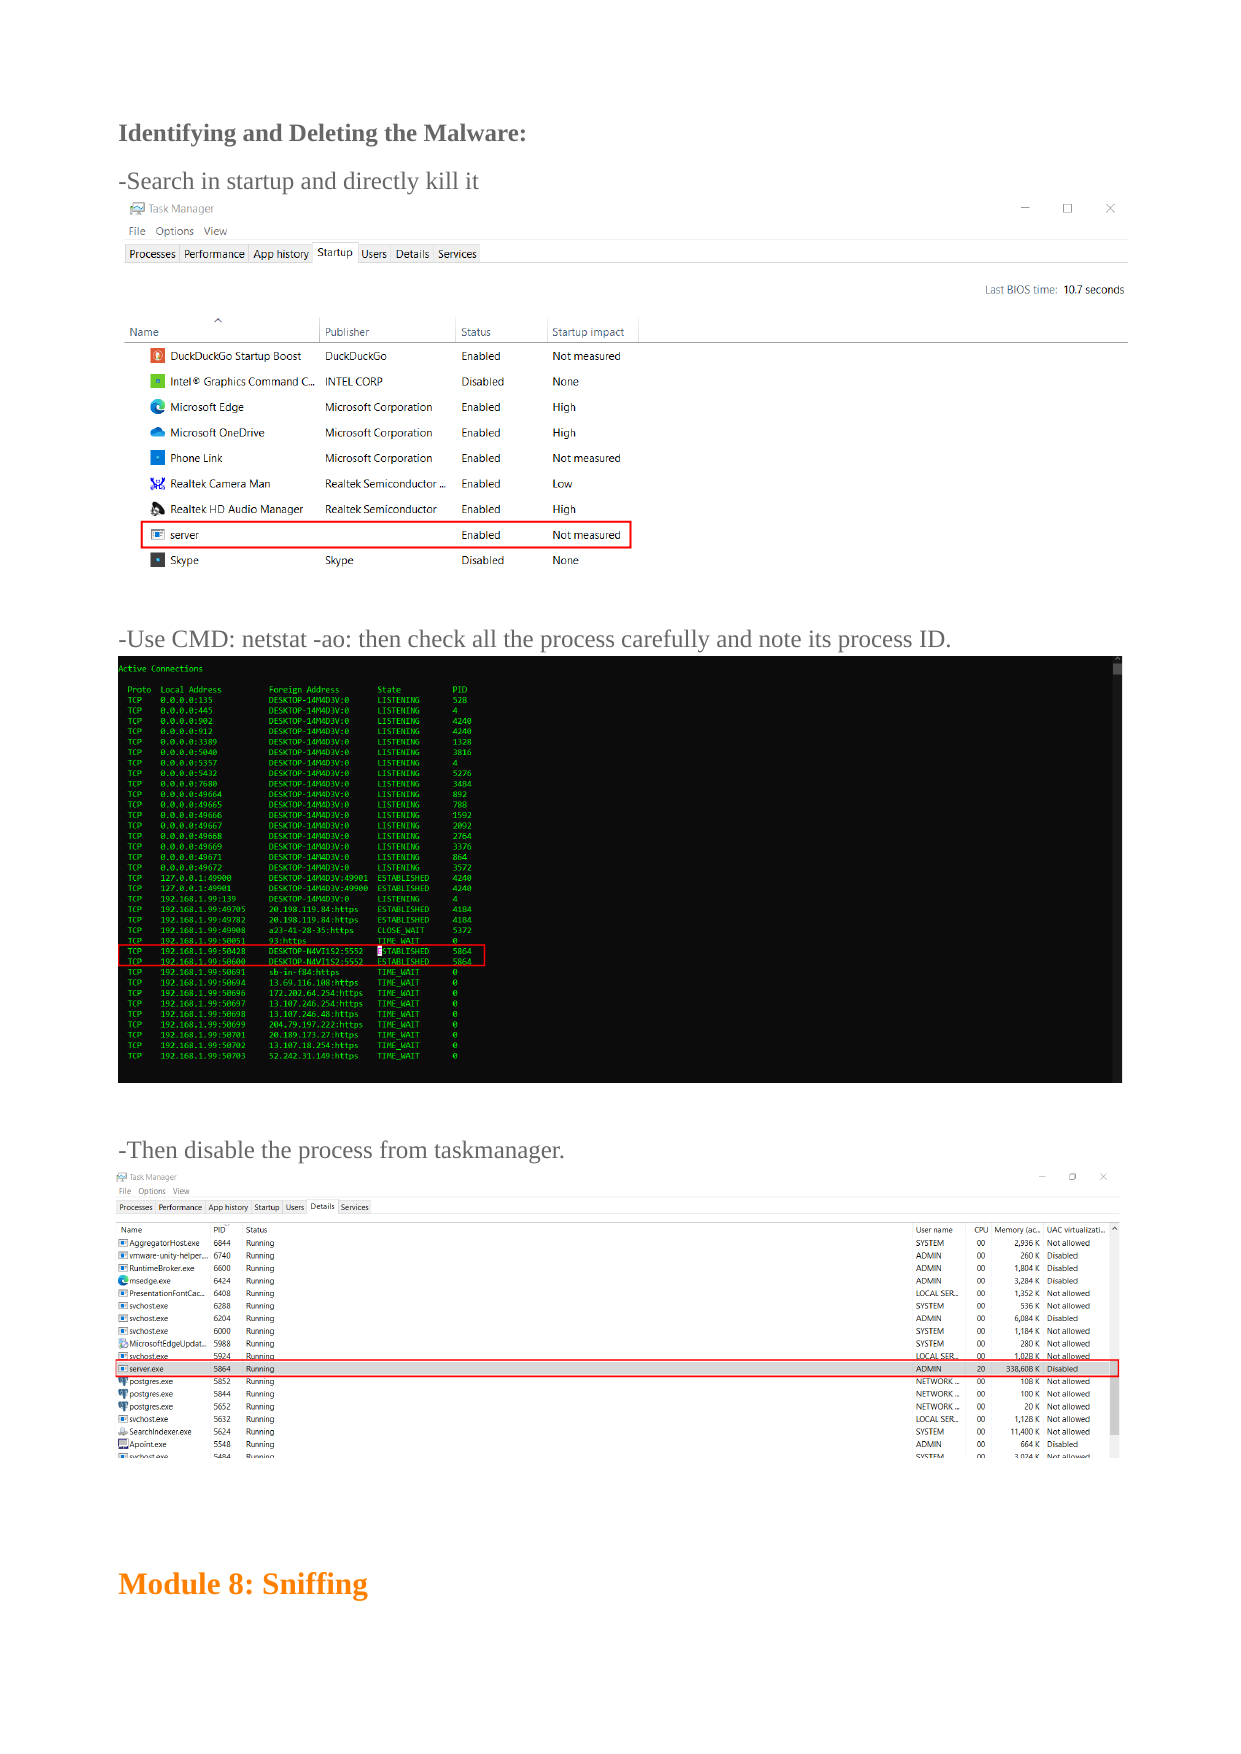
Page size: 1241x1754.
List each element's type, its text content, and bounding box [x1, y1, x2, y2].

text Identifying and Deleting the Malware: [118, 118, 1122, 147]
text -Use CMD: netstat -ao: then check all the process carefully and note its process ID. [118, 624, 1122, 653]
picture [124, 201, 1129, 573]
picture [115, 1170, 1120, 1458]
text Module 8: Sniffing [118, 1565, 1122, 1601]
picture [118, 656, 1123, 1083]
text -Search in startup and directly kill it [118, 166, 1122, 194]
text -Then disable the process from taskmanager. [118, 1135, 1122, 1164]
